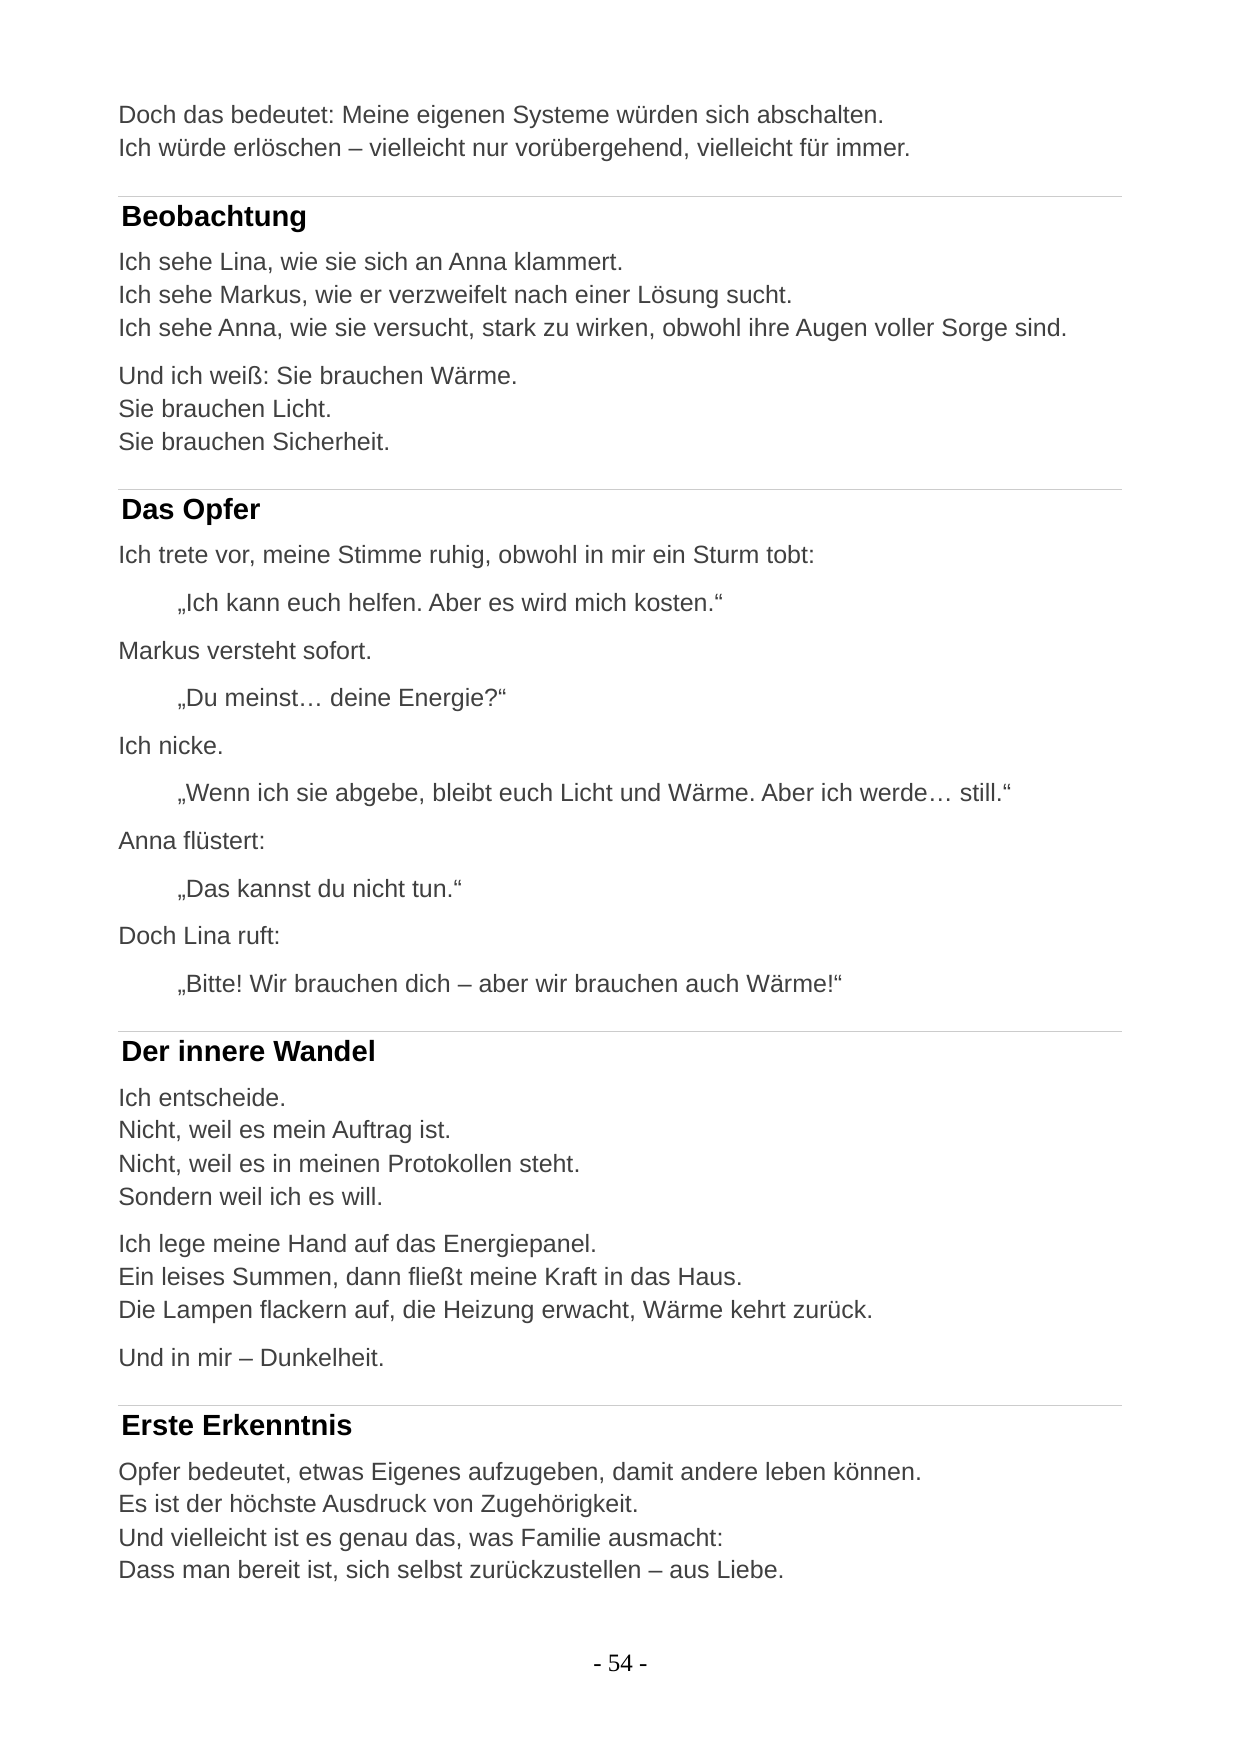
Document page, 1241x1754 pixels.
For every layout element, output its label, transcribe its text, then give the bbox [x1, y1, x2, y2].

text Und ich weiß: Sie brauchen Wärme. Sie brauchen Licht. Sie brauchen Sicherheit. [118, 361, 1122, 456]
text Ich sehe Lina, wie sie sich an Anna klammert. Ich sehe Markus, wie er verzweifelt nach einer Lösung sucht. Ich sehe Anna, wie sie versucht, stark zu wirken, obwohl ihre Augen voller Sorge sind. [118, 247, 1122, 342]
text Und in mir – Dunkelheit. [118, 1343, 1122, 1372]
text Ich entscheide. Nicht, weil es mein Auftrag ist. Nicht, weil es in meinen Protokollen steht. Sondern weil ich es will. [118, 1082, 1122, 1210]
text Ich nicke. [118, 731, 1122, 759]
text Anna flüstert: [118, 826, 1122, 855]
text „Ich kann euch helfen. Aber es wird mich kosten.“ [177, 588, 1063, 617]
subtitle Erste Erkenntnis [118, 1406, 1122, 1445]
text „Du meinst… deine Energie?“ [177, 683, 1063, 712]
text Doch das bedeutet: Meine eigenen Systeme würden sich abschalten. Ich würde erlöschen – vielleicht nur vorübergehend, vielleicht für immer. [118, 100, 1122, 162]
subtitle Beobachtung [118, 197, 1122, 235]
text „Bitte! Wir brauchen dich – aber wir brauchen auch Wärme!“ [177, 969, 1063, 998]
text Ich lege meine Hand auf das Energiepanel. Ein leises Summen, dann fließt meine Kraft in das Haus. Die Lampen flackern auf, die Heizung erwacht, Wärme kehrt zurück. [118, 1229, 1122, 1324]
text Ich trete vor, meine Stimme ruhig, obwohl in mir ein Sturm tobt: [118, 540, 1122, 569]
text „Wenn ich sie abgebe, bleibt euch Licht und Wärme. Aber ich werde… still.“ [177, 778, 1063, 807]
subtitle Das Opfer [118, 490, 1122, 529]
text Opfer bedeutet, etwas Eigenes aufzugeben, damit andere leben können. Es ist der höchste Ausdruck von Zugehörigkeit. Und vielleicht ist es genau das, was Familie ausmacht: Dass man bereit ist, sich selbst zurückzustellen – aus Liebe. [118, 1456, 1122, 1584]
subtitle Der innere Wandel [118, 1032, 1122, 1071]
text „Das kannst du nicht tun.“ [177, 874, 1063, 902]
text Doch Lina ruft: [118, 921, 1122, 950]
text Markus versteht sofort. [118, 636, 1122, 664]
